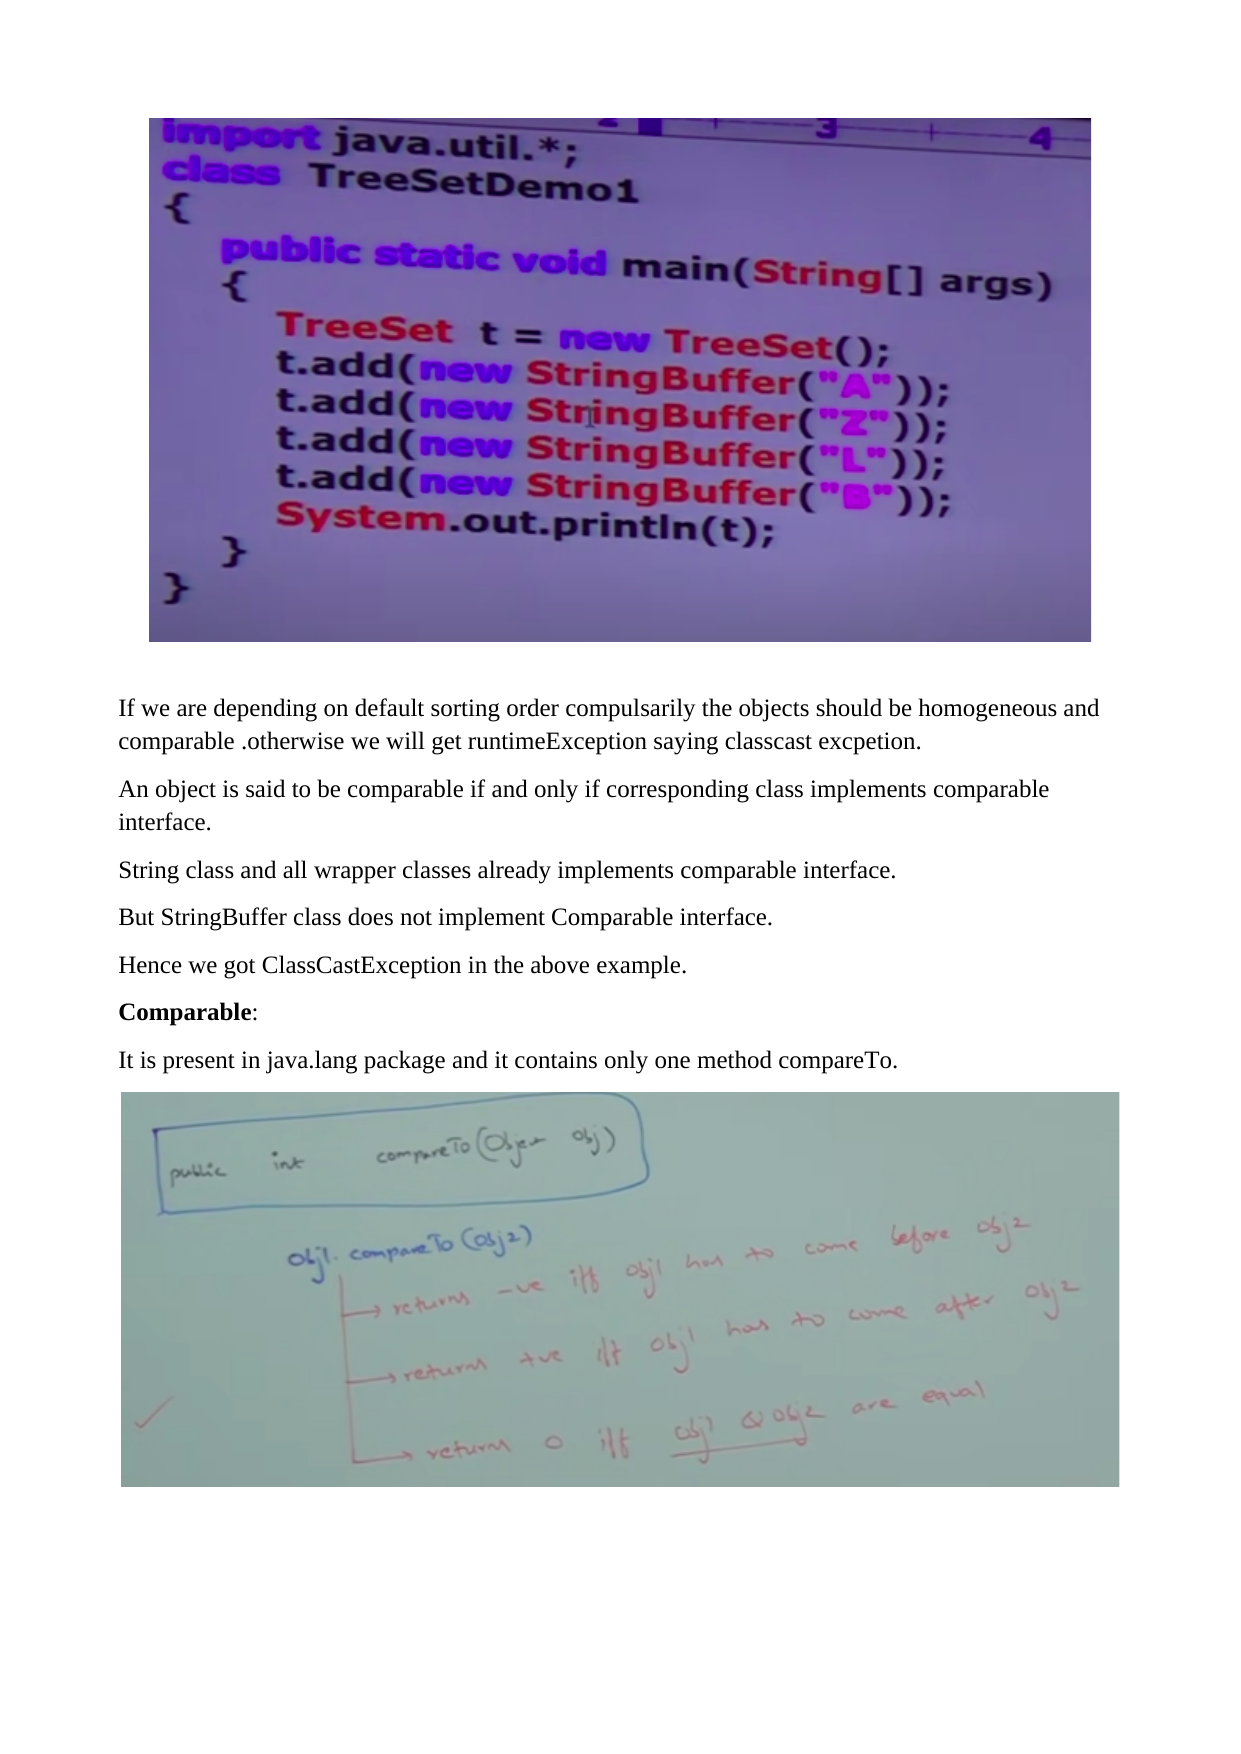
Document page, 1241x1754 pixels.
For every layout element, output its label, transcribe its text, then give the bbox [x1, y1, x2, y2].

text String class and all wrapper classes already implements comparable interface. [118, 855, 1122, 883]
text It is present in java.lang package and it contains only one method compareTo. [118, 1045, 1122, 1074]
text If we are depending on default sorting order compulsarily the objects should be homogeneous and comparable .otherwise we will get runtimeException saying classcast excpetion. [118, 693, 1122, 755]
picture [121, 1092, 1120, 1487]
text Hence we got ClassCastException in the above example. [118, 950, 1122, 979]
text An object is said to be comparable if and only if corresponding class implements comparable interface. [118, 774, 1122, 836]
text But StringBuffer class does not implement Comparable interface. [118, 902, 1122, 931]
picture [149, 118, 1092, 642]
text Comparable: [118, 997, 1122, 1026]
